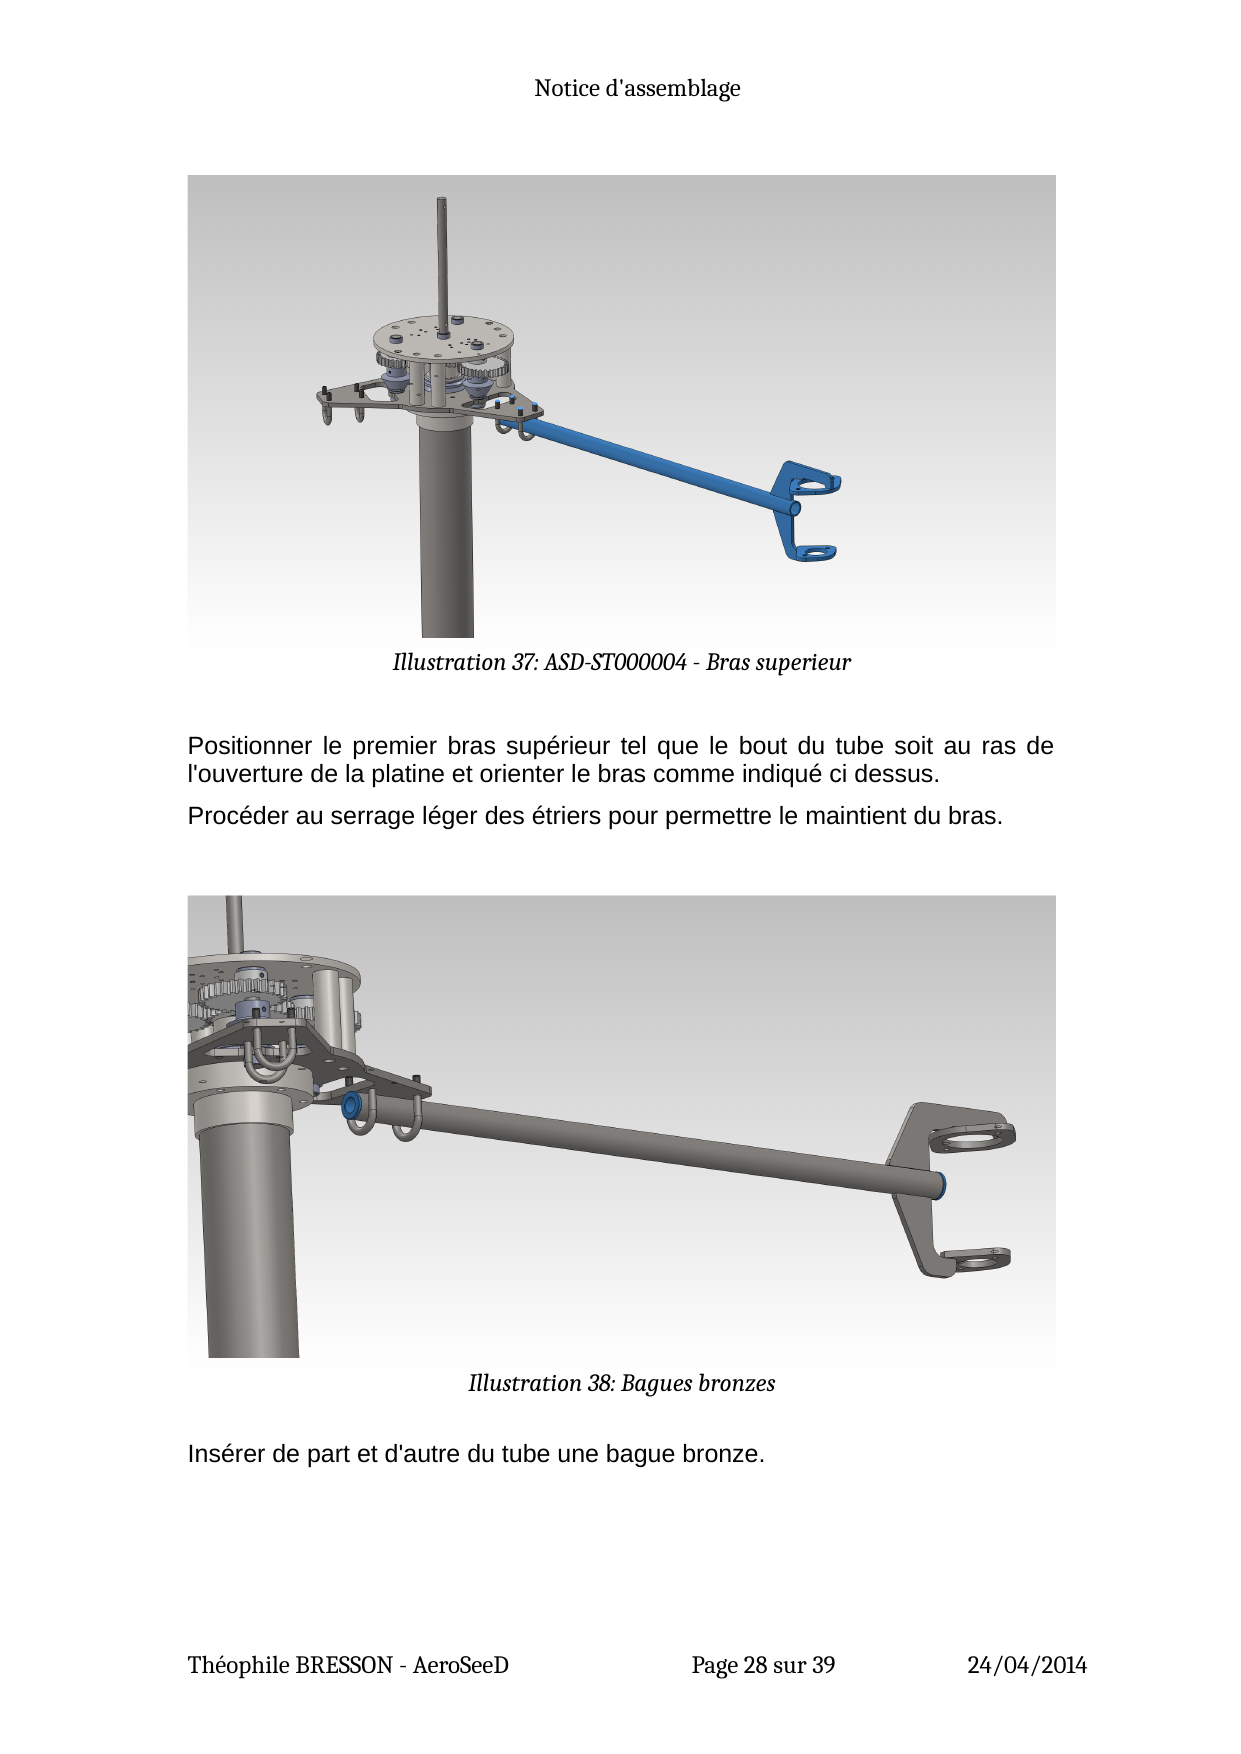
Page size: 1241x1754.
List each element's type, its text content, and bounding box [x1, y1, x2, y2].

text Positionner le premier bras supérieur tel que le bout du tube soit au ras de l'ouverture de la platine et orienter le bras comme indiqué ci dessus. [187, 731, 1056, 788]
text Illustration 38: Bagues bronzes [187, 1369, 1056, 1398]
text Illustration 37: ASD-ST000004 - Bras superieur [187, 649, 1056, 677]
text Procéder au serrage léger des étriers pour permettre le maintient du bras. [187, 801, 1056, 829]
picture [187, 175, 1056, 649]
picture [187, 895, 1056, 1369]
text Insérer de part et d'autre du tube une bague bronze. [187, 1439, 1056, 1468]
